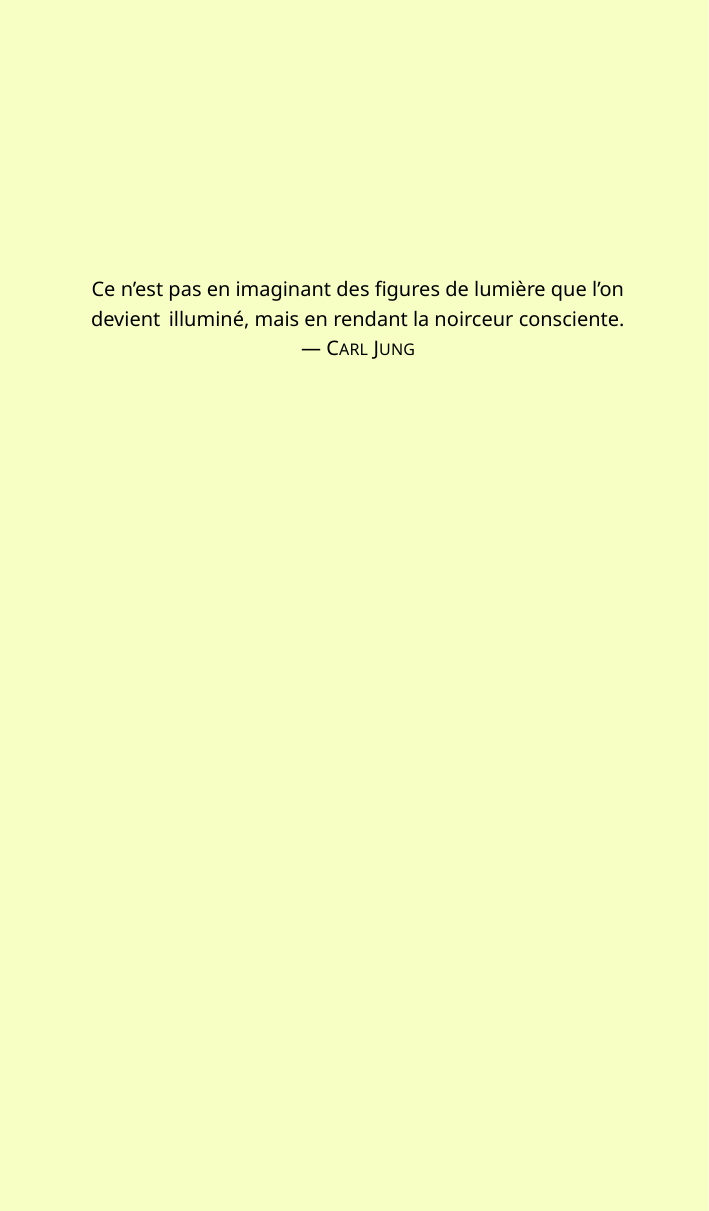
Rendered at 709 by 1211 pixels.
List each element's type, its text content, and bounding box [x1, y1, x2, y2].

text — Carl Jung [62, 332, 653, 361]
text Ce n’est pas en imaginant des figures de lumière que l’on devient illuminé, mais en rendant la noirceur consciente. [62, 273, 653, 332]
